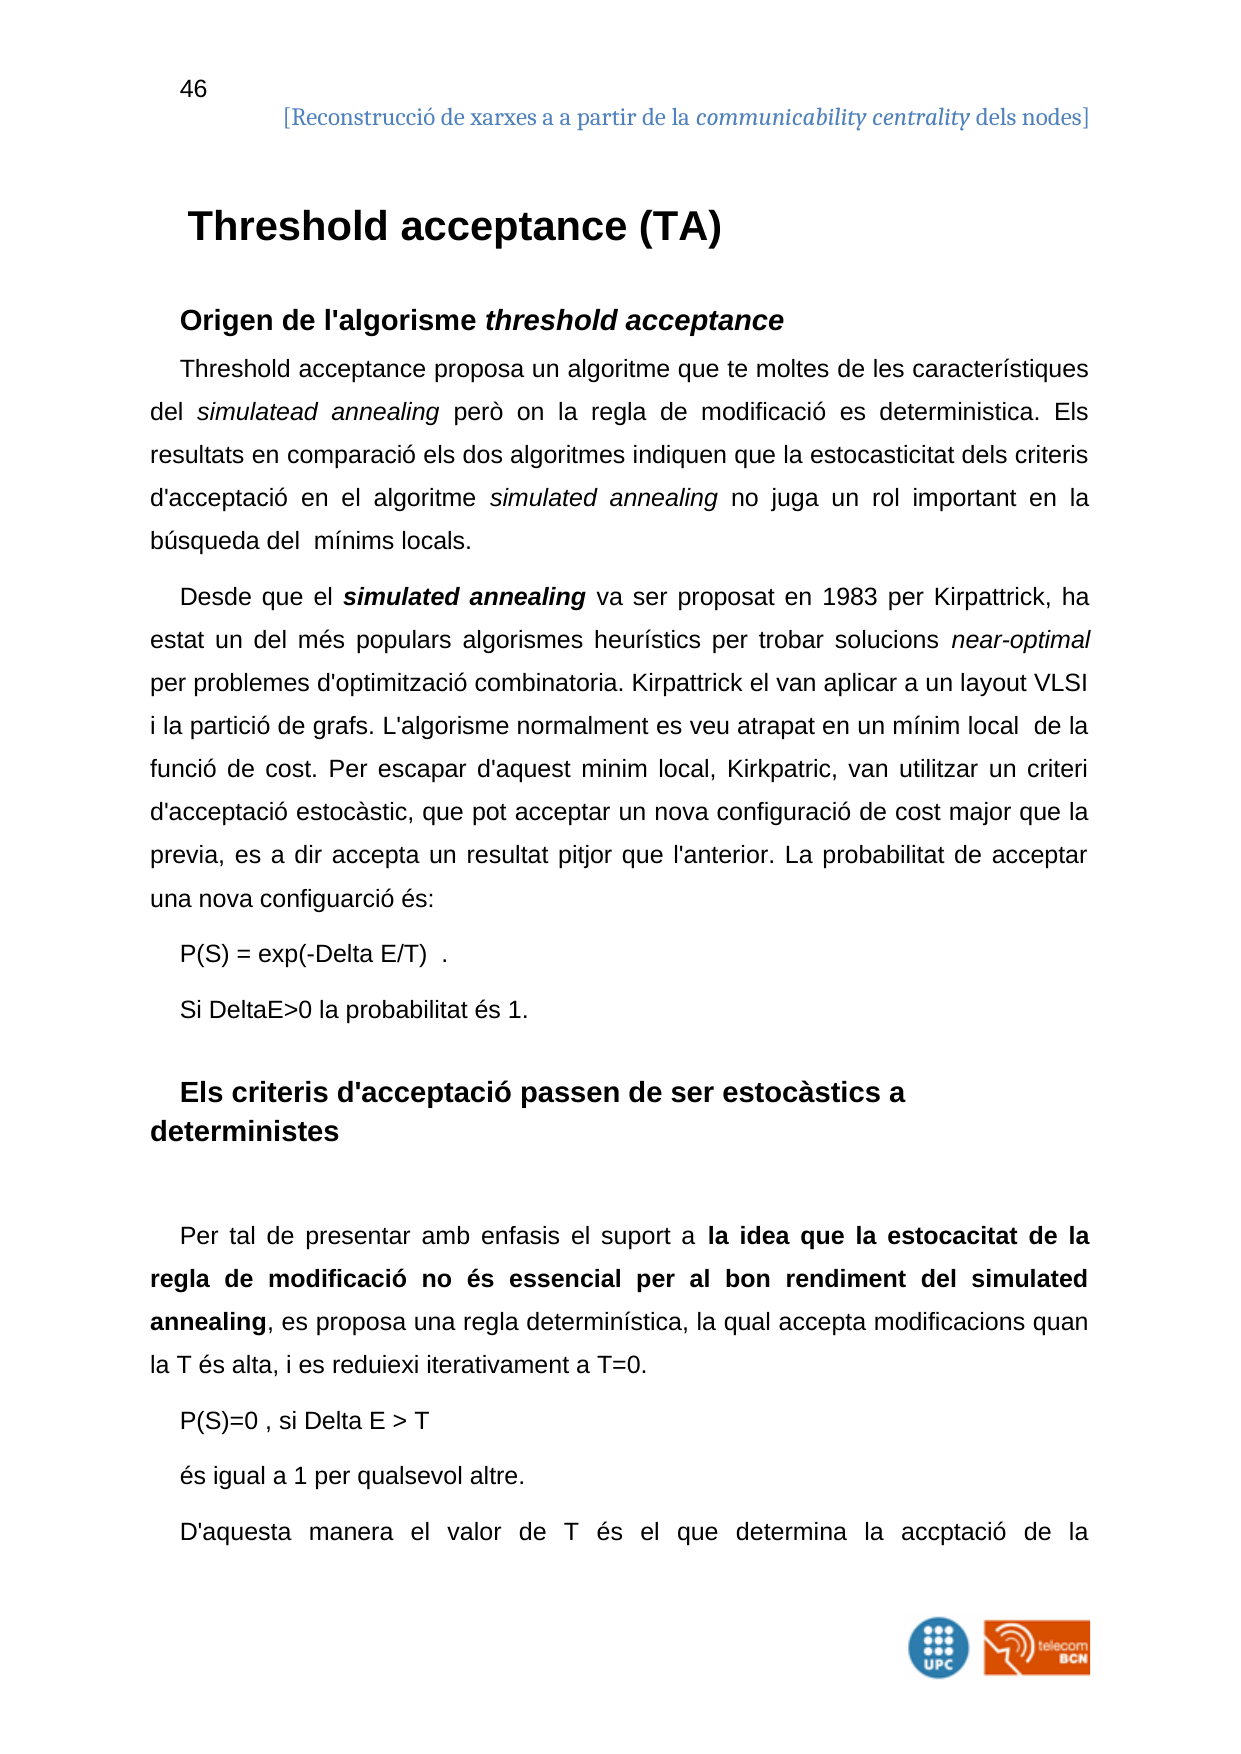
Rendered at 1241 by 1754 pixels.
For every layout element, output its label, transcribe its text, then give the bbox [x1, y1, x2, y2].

text és igual a 1 per qualsevol altre. [150, 1461, 1090, 1490]
text D'aquesta manera el valor de T és el que determina la accptació de la [150, 1517, 1090, 1546]
text Desde que el simulated annealing va ser proposat en 1983 per Kirpattrick, ha estat un del més populars algorismes heurístics per trobar solucions near-optimal per problemes d'optimització combinatoria. Kirpattrick el van aplicar a un layout VLSI i la partició de grafs. L'algorisme normalment es veu atrapat en un mínim local de la funció de cost. Per escapar d'aquest minim local, Kirkpatric, van utilitzar un criteri d'acceptació estocàstic, que pot acceptar un nova configuració de cost major que la previa, es a dir accepta un resultat pitjor que l'anterior. La probabilitat de acceptar una nova configuarció és: [150, 582, 1090, 912]
text Threshold acceptance proposa un algoritme que te moltes de les característiques del simulatead annealing però on la regla de modificació es deterministica. Els resultats en comparació els dos algoritmes indiquen que la estocasticitat dels criteris d'acceptació en el algoritme simulated annealing no juga un rol important en la búsqueda del mínims locals. [150, 354, 1090, 555]
text Si DeltaE>0 la probabilitat és 1. [150, 995, 1090, 1024]
subtitle Origen de l'algorisme threshold acceptance [150, 303, 1090, 336]
text Per tal de presentar amb enfasis el suport a la idea que la estocacitat de la regla de modificació no és essencial per al bon rendiment del simulated annealing, es proposa una regla determinística, la qual accepta modificacions quan la T és alta, i es reduiexi iterativament a T=0. [150, 1221, 1090, 1379]
text P(S)=0 , si Delta E > T [150, 1406, 1090, 1434]
subtitle Els criteris d'acceptació passen de ser estocàstics a deterministes [150, 1076, 1090, 1148]
subtitle Threshold acceptance (TA) [187, 202, 1090, 249]
text P(S) = exp(-Delta E/T) . [150, 939, 1090, 968]
picture [904, 1614, 1091, 1681]
